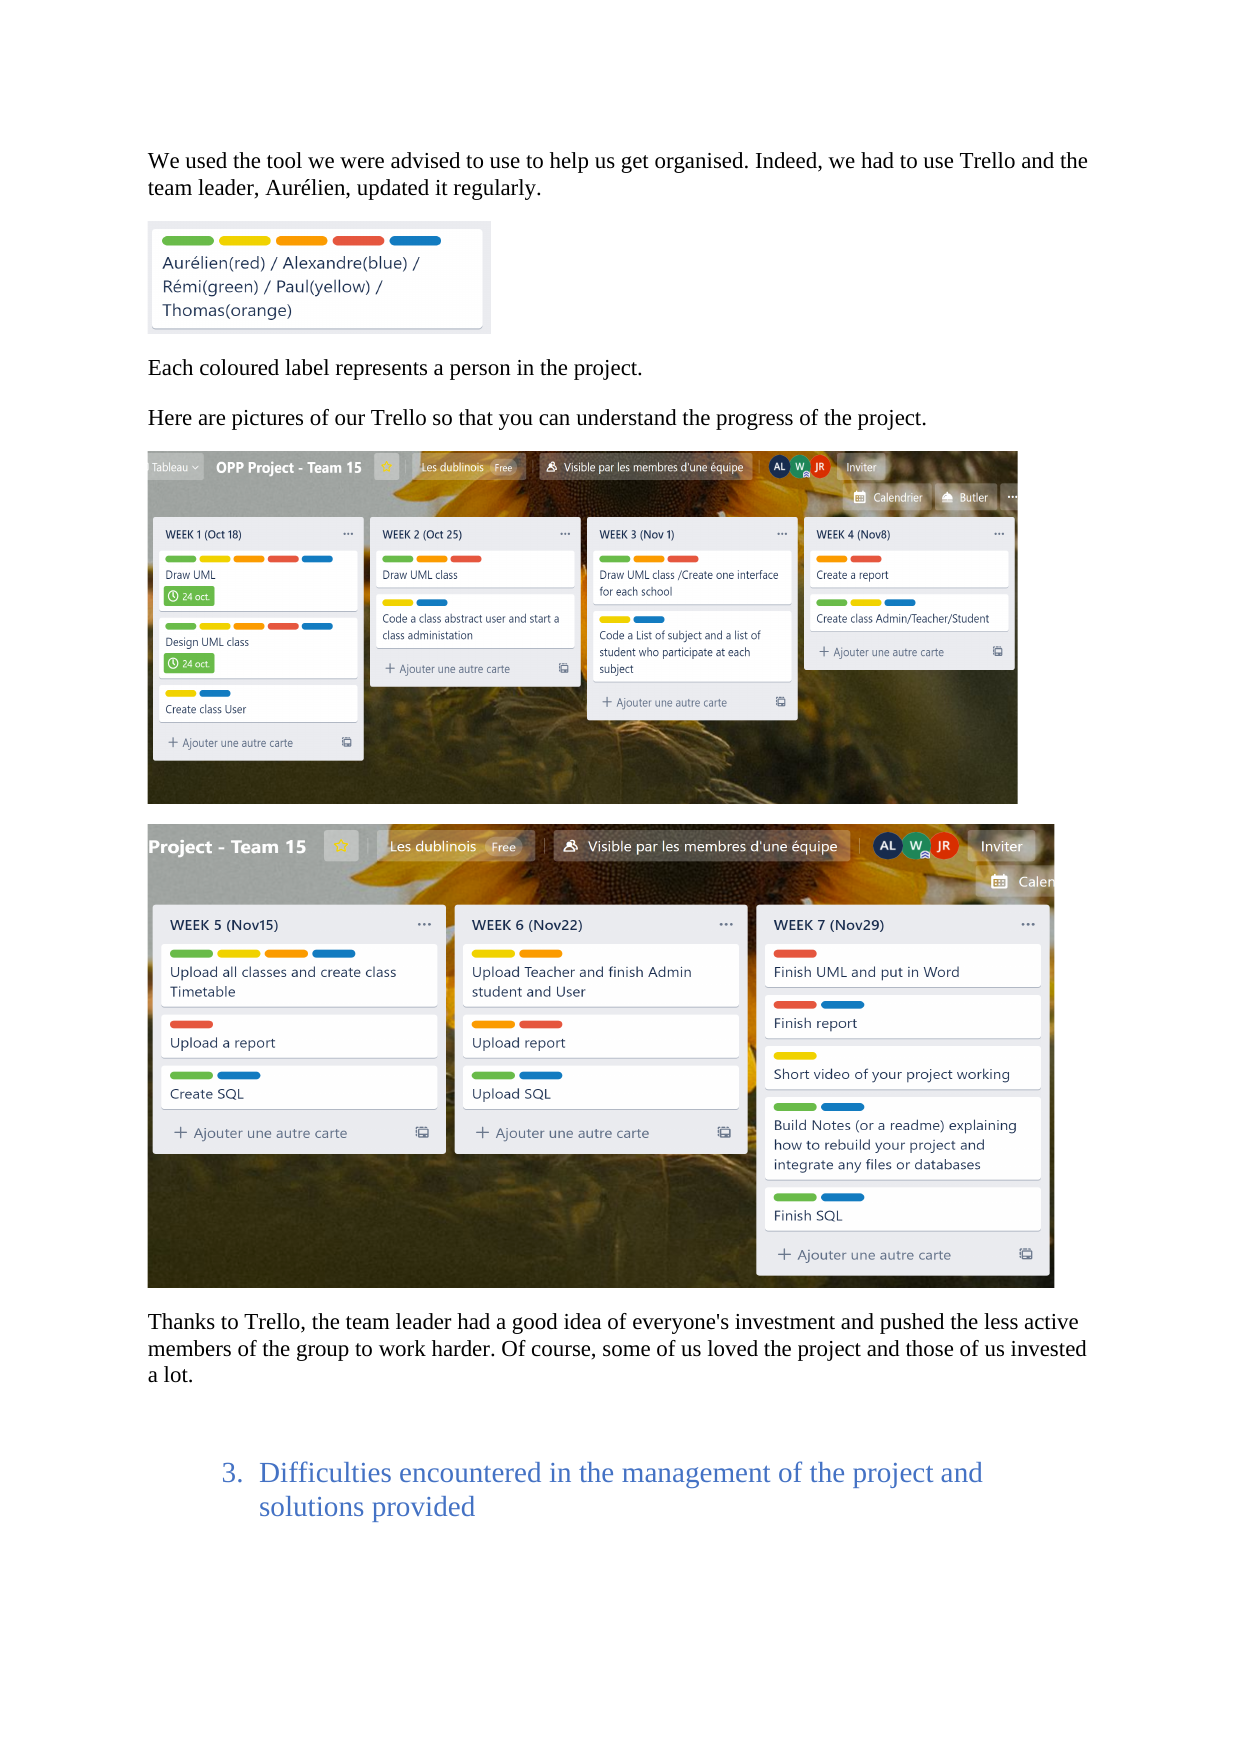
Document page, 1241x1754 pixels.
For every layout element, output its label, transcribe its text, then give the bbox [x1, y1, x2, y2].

text Thanks to Trello, the team leader had a good idea of everyone's investment and pushed the less active members of the group to work harder. Of course, some of us loved the project and those of us invested a lot. [148, 1308, 1093, 1387]
list Difficulties encountered in the management of the project and solutions provided [221, 1455, 1093, 1522]
text Each coloured label represents a person in the project. [148, 354, 1093, 381]
text Here are pictures of our Trello so that you can understand the progress of the project. [148, 402, 1093, 430]
text We used the tool we were advised to use to help us get organised. Indeed, we had to use Trello and the team leader, Aurélien, updated it regularly. [148, 148, 1093, 200]
